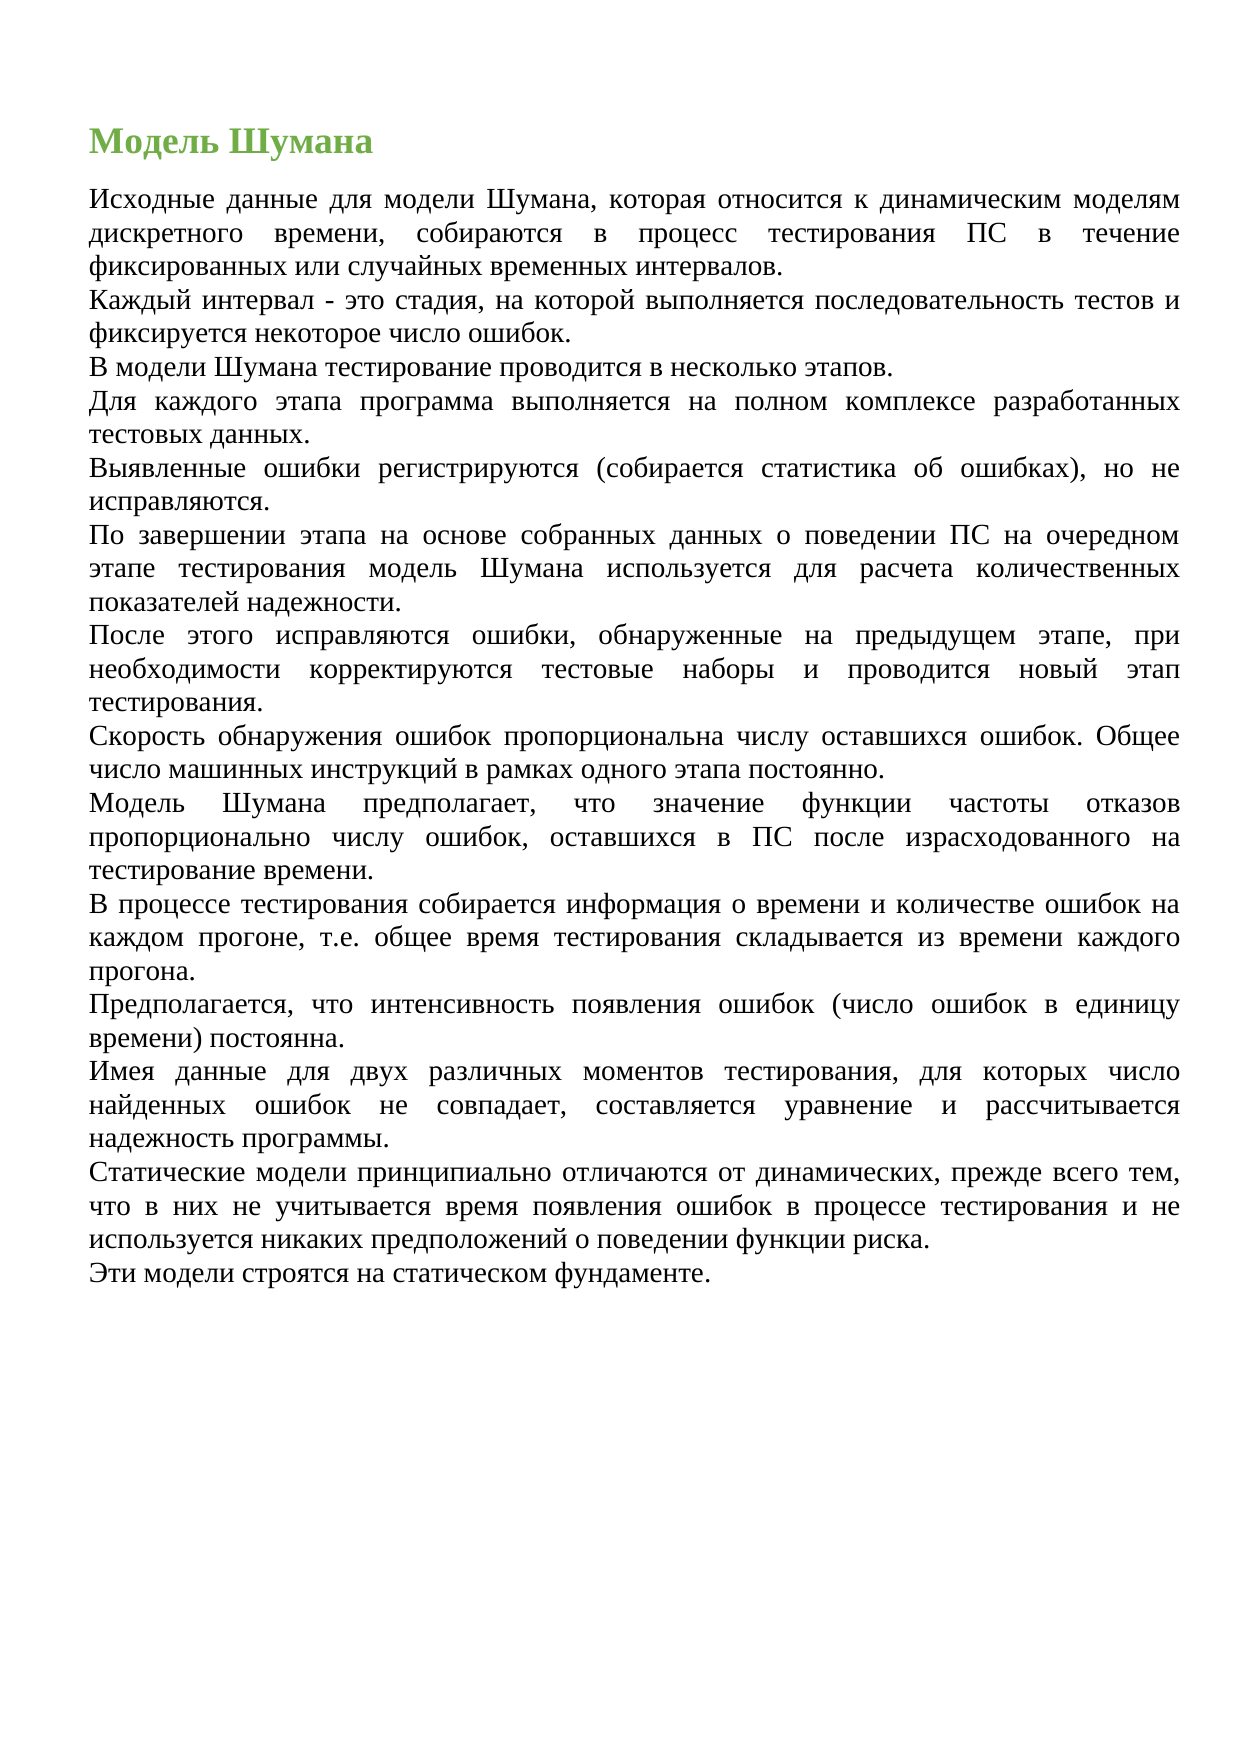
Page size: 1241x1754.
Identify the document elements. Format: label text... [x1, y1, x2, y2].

text Исходные данные для модели Шумана, которая относится к динамическим моделям дискретного времени, собираются в процесс тестирования ПС в течение фиксированных или случайных временных интервалов. [89, 181, 1181, 282]
text После этого исправляются ошибки, обнаруженные на предыдущем этапе, при необходимости корректируются тестовые наборы и проводится новый этап тестирования. [89, 617, 1181, 718]
text Имея данные для двух различных моментов тестирования, для которых число найденных ошибок не совпадает, составляется уравнение и рассчитывается надежность программы. [89, 1053, 1181, 1154]
text По завершении этапа на основе собранных данных о поведении ПС на очередном этапе тестирования модель Шумана используется для расчета количественных показателей надежности. [89, 517, 1181, 617]
text Предполагается, что интенсивность появления ошибок (число ошибок в единицу времени) постоянна. [89, 986, 1181, 1053]
text Каждый интервал - это стадия, на которой выполняется последовательность тестов и фиксируется некоторое число ошибок. [89, 282, 1181, 349]
text Выявленные ошибки регистрируются (собирается статистика об ошибках), но не исправляются. [89, 450, 1181, 517]
text В модели Шумана тестирование проводится в несколько этапов. [89, 349, 1181, 383]
text В процессе тестирования собирается информация о времени и количестве ошибок на каждом прогоне, т.е. общее время тестирования складывается из времени каждого прогона. [89, 886, 1181, 986]
text Статические модели принципиально отличаются от динамических, прежде всего тем, что в них не учитывается время появления ошибок в процессе тестирования и не используется никаких предположений о поведении функции риска. [89, 1154, 1181, 1255]
text Эти модели строятся на статическом фундаменте. [89, 1255, 1181, 1288]
text Для каждого этапа программа выполняется на полном комплексе разработанных тестовых данных. [89, 383, 1181, 450]
text Скорость обнаружения ошибок пропорциональна числу оставшихся ошибок. Общее число машинных инструкций в рамках одного этапа постоянно. [89, 718, 1181, 785]
text Модель Шумана [89, 118, 1181, 161]
text Модель Шумана предполагает, что значение функции частоты отказов пропорционально числу ошибок, оставшихся в ПС после израсходованного на тестирование времени. [89, 785, 1181, 886]
